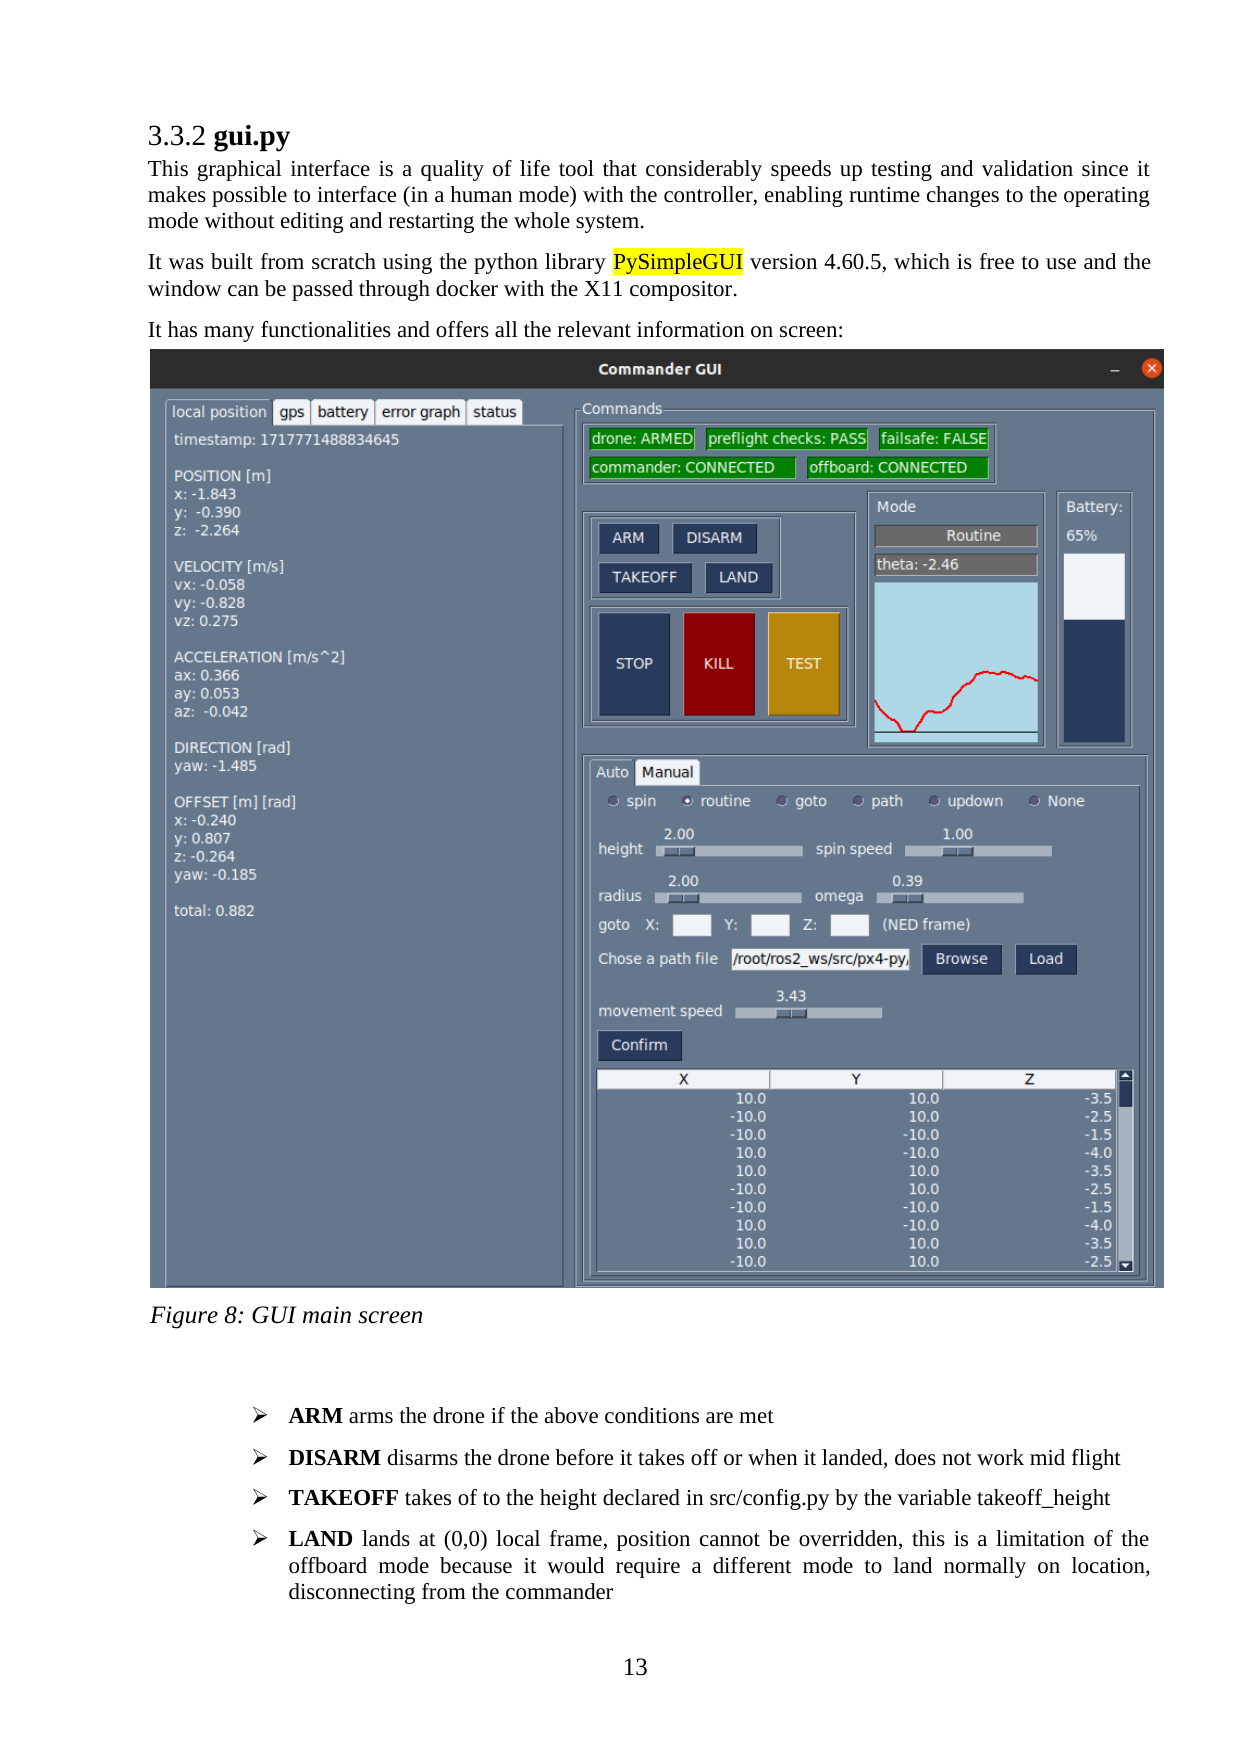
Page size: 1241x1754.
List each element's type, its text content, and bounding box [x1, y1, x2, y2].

list It has many functionalities and offers all the relevant information on screen: [91, 316, 1152, 342]
list LAND lands at (0,0) local frame, position cannot be overridden, this is a limitation of the offboard mode because it would require a different mode to land normally on location, disconnecting from the commander [251, 1525, 1152, 1604]
list It was built from scratch using the python library PySimpleGUI version 4.60.5, which is free to use and the window can be passed through docker with the X11 compositor. [91, 248, 1152, 301]
list TAKEOFF takes of to the height declared in src/config.py by the variable takeoff_height [251, 1484, 1152, 1511]
list Figure 8: GUI main screen [150, 386, 1165, 1329]
list ARM arms the drone if the above conditions are met [251, 1329, 1152, 1429]
list DISARM disarms the drone before it takes off or when it landed, does not work mid flight [251, 1443, 1152, 1470]
subtitle 3.3.2 gui.py [148, 118, 1152, 152]
list This graphical interface is a quality of life tool that considerably speeds up testing and validation since it makes possible to interface (in a human mode) with the controller, enabling runtime changes to the operating mode without editing and restarting the whole system. [91, 155, 1152, 234]
picture [150, 349, 1164, 1288]
